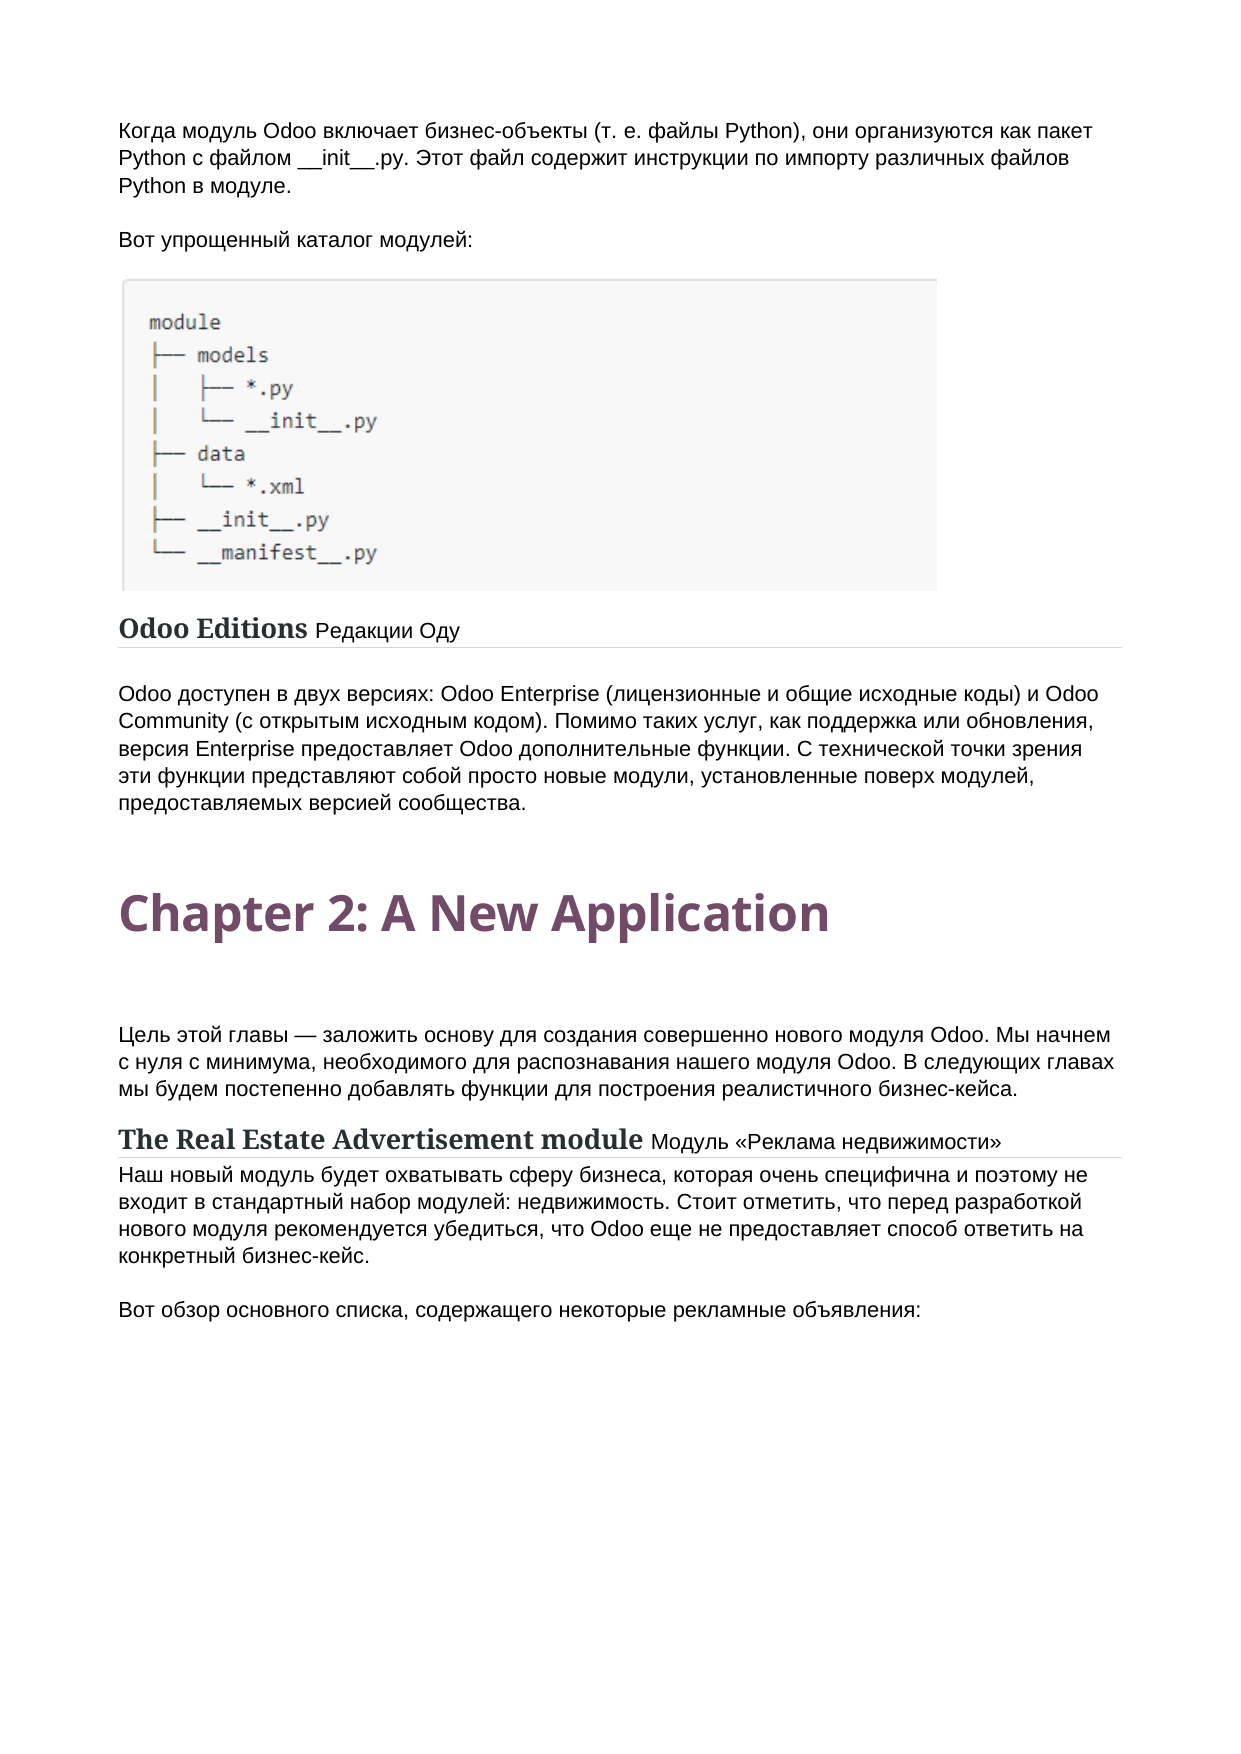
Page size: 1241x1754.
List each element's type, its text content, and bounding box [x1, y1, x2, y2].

text Odoo доступен в двух версиях: Odoo Enterprise (лицензионные и общие исходные коды) и Odoo Community (с открытым исходным кодом). Помимо таких услуг, как поддержка или обновления, версия Enterprise предоставляет Odoo дополнительные функции. С технической точки зрения эти функции представляют собой просто новые модули, установленные поверх модулей, предоставляемых версией сообщества. [118, 651, 1122, 815]
text Когда модуль Odoo включает бизнес-объекты (т. е. файлы Python), они организуются как пакет Python с файлом __init__.py. Этот файл содержит инструкции по импорту различных файлов Python в модуле. Вот упрощенный каталог модулей: [118, 118, 1122, 252]
picture [118, 270, 937, 591]
subtitle The Real Estate Advertisement module Модуль «Реклама недвижимости» [118, 1120, 1122, 1157]
subtitle Chapter 2: A New Application [118, 878, 1122, 946]
text Наш новый модуль будет охватывать сферу бизнеса, которая очень специфична и поэтому не входит в стандартный набор модулей: недвижимость. Стоит отметить, что перед разработкой нового модуля рекомендуется убедиться, что Odoo еще не предоставляет способ ответить на конкретный бизнес-кейс. Вот обзор основного списка, содержащего некоторые рекламные объявления: [118, 1161, 1122, 1323]
text Цель этой главы — заложить основу для создания совершенно нового модуля Odoo. Мы начнем с нуля с минимума, необходимого для распознавания нашего модуля Odoo. В следующих главах мы будем постепенно добавлять функции для построения реалистичного бизнес-кейса. [118, 1022, 1122, 1101]
subtitle Odoo Editions Редакции Оду [118, 610, 1122, 647]
